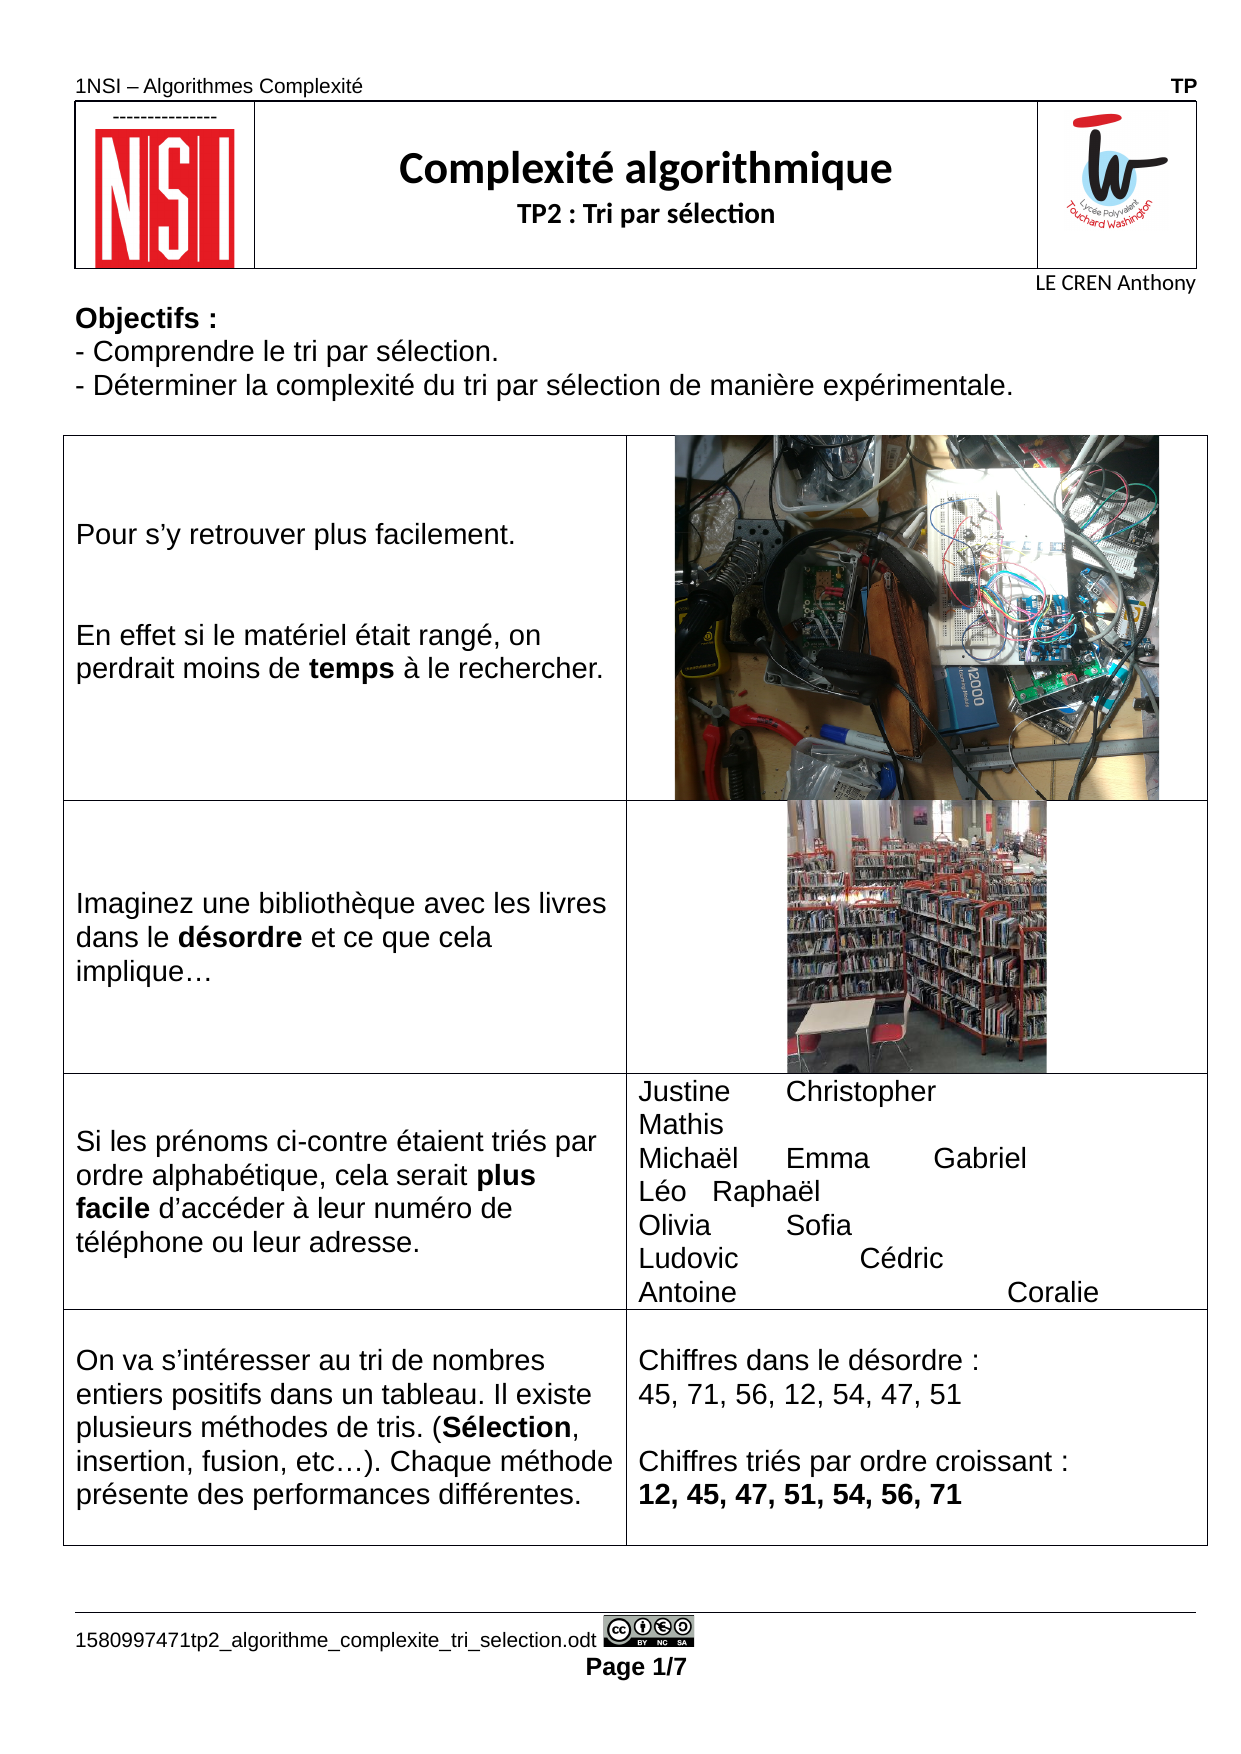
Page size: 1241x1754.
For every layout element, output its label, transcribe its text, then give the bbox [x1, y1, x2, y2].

picture [1064, 110, 1170, 231]
table_cell Imaginez une bibliothèque avec les livres dans le désordre et ce que cela implique… [64, 801, 626, 1073]
table_cell Si les prénoms ci-contre étaient triés par ordre alphabétique, cela serait plus facile d’accéder à leur numéro de téléphone ou leur adresse. [64, 1074, 626, 1309]
table_header [1160, 436, 1207, 800]
text - Comprendre le tri par sélection. [75, 334, 1196, 368]
table_header [1038, 102, 1196, 267]
table_cell [627, 801, 787, 1073]
picture [603, 1615, 695, 1647]
table_cell [1047, 801, 1207, 1073]
table_header [627, 436, 674, 800]
table_cell Justine Christopher Mathis Michaël Emma Gabriel Léo Raphaël Olivia Sofia Ludovic Cédric Antoine Coralie [627, 1074, 1207, 1309]
table_header --------------- [76, 102, 254, 267]
text LE CREN Anthony [75, 269, 1196, 296]
text - Déterminer la complexité du tri par sélection de manière expérimentale. [75, 368, 1196, 401]
table_header Pour s’y retrouver plus facilement. En effet si le matériel était rangé, on perdrait moins de temps à le rechercher. [64, 436, 626, 800]
table_cell On va s’intéresser au tri de nombres entiers positifs dans un tableau. Il existe plusieurs méthodes de tris. (Sélection, insertion, fusion, etc…). Chaque méthode présente des performances différentes. [64, 1310, 626, 1544]
table_cell Chiffres dans le désordre : 45, 71, 56, 12, 54, 47, 51 Chiffres triés par ordre croissant : 12, 45, 47, 51, 54, 56, 71 [627, 1310, 1207, 1544]
text Objectifs : [75, 301, 1196, 334]
table_header Complexité algorithmique TP2 : Tri par sélection [255, 102, 1037, 267]
